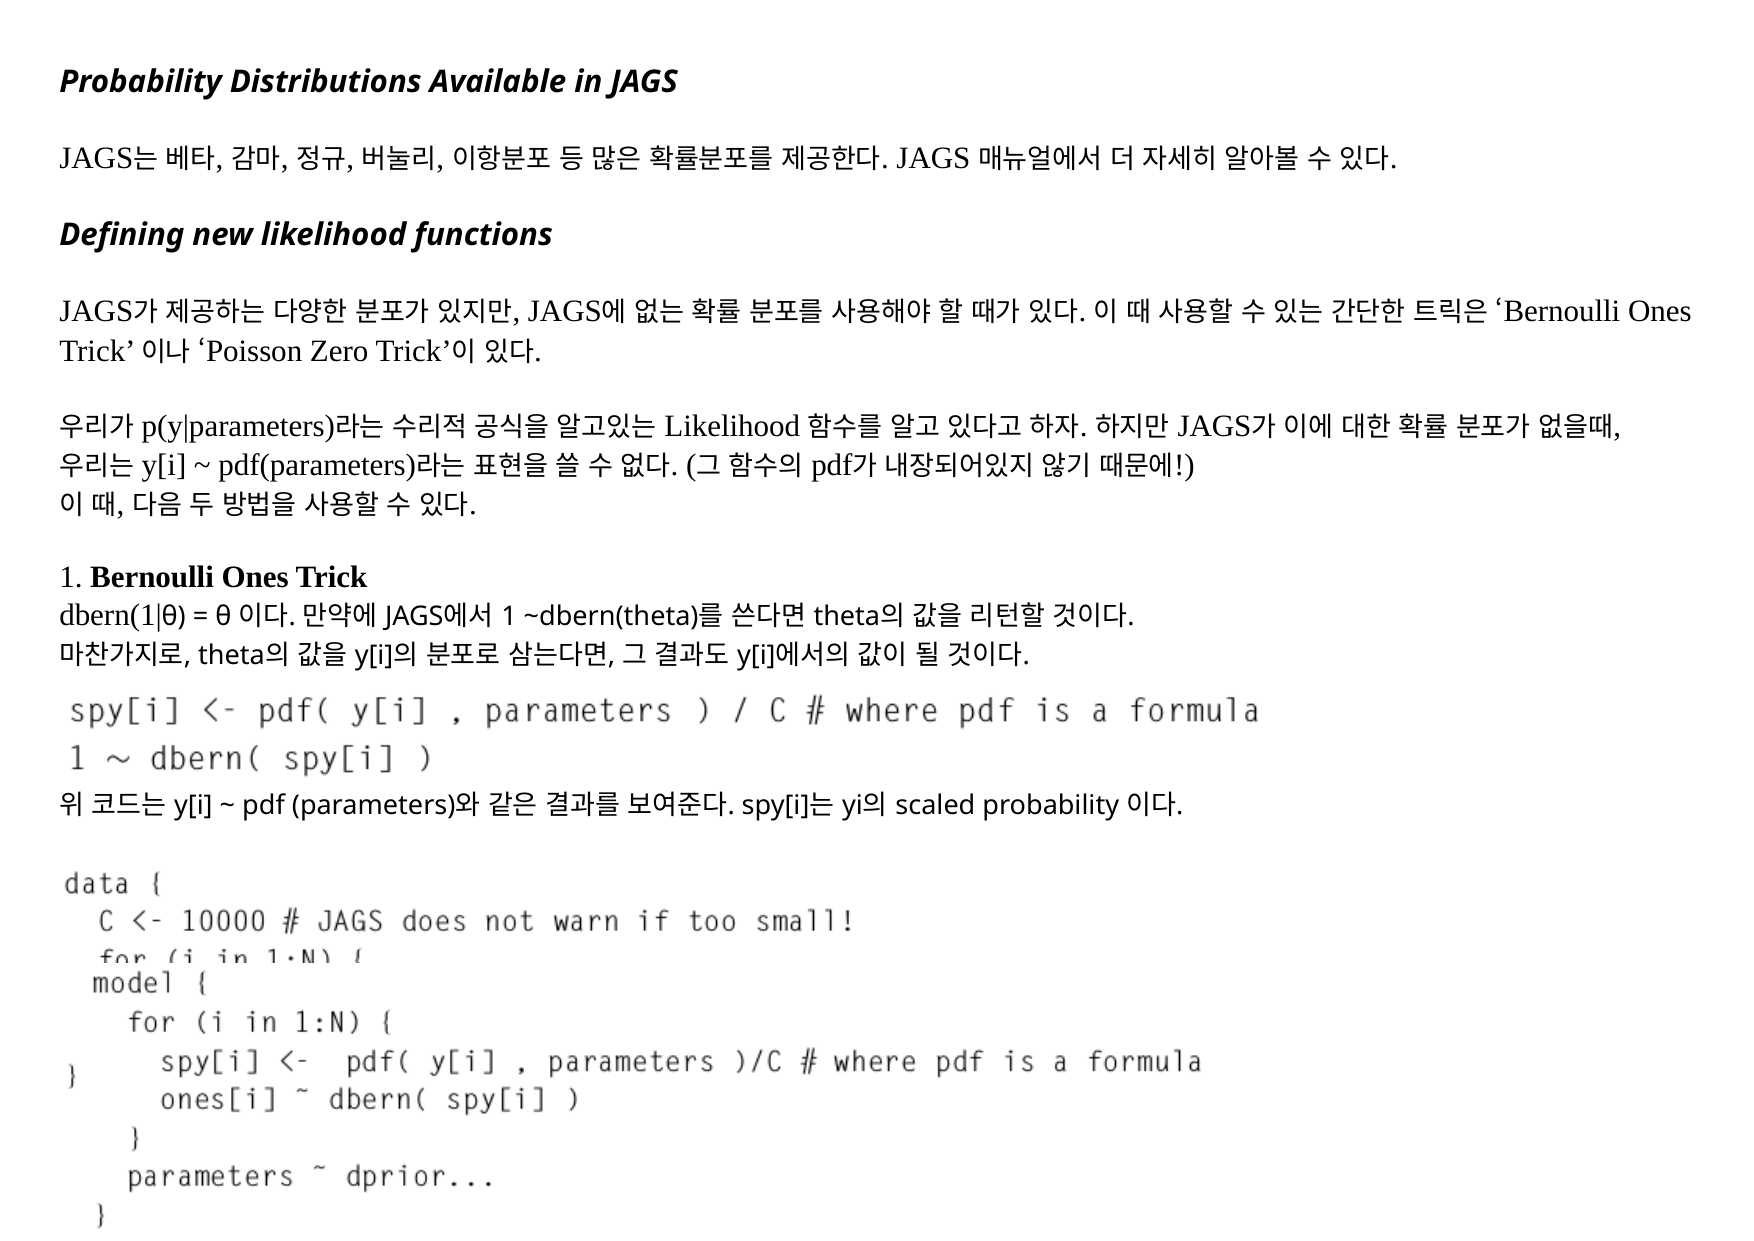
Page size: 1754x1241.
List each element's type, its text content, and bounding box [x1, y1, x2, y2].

text JAGS가 제공하는 다양한 분포가 있지만, JAGS에 없는 확률 분포를 사용해야 할 때가 있다. 이 때 사용할 수 있는 간단한 트릭은 ‘Bernoulli Ones Trick’ 이나 ‘Poisson Zero Trick’이 있다. [59, 290, 1695, 369]
text 마찬가지로, theta의 값을 y[i]의 분포로 삼는다면, 그 결과도 y[i]에서의 값이 될 것이다. [59, 633, 1695, 672]
text dbern(1|θ) = θ 이다. 만약에 JAGS에서 1 ~dbern(theta)를 쓴다면 theta의 값을 리턴할 것이다. [59, 594, 1695, 633]
picture [67, 689, 1269, 779]
text 위 코드는 y[i] ~ pdf (parameters)와 같은 결과를 보여준다. spy[i]는 yi의 scaled probability 이다. [59, 783, 1695, 822]
picture [56, 859, 1215, 1241]
text 이 때, 다음 두 방법을 사용할 수 있다. [59, 483, 1695, 522]
text JAGS는 베타, 감마, 정규, 버눌리, 이항분포 등 많은 확률분포를 제공한다. JAGS 매뉴얼에서 더 자세히 알아볼 수 있다. [59, 137, 1695, 177]
text 우리가 p(y|parameters)라는 수리적 공식을 알고있는 Likelihood 함수를 알고 있다고 하자. 하지만 JAGS가 이에 대한 확률 분포가 없을때, 우리는 y[i] ~ pdf(parameters)라는 표현을 쓸 수 없다. (그 함수의 pdf가 내장되어있지 않기 때문에!) [59, 404, 1695, 483]
text 1. Bernoulli Ones Trick [59, 558, 1695, 594]
text Defining new likelihood functions [59, 212, 1695, 255]
text Probability Distributions Available in JAGS [59, 59, 1695, 102]
